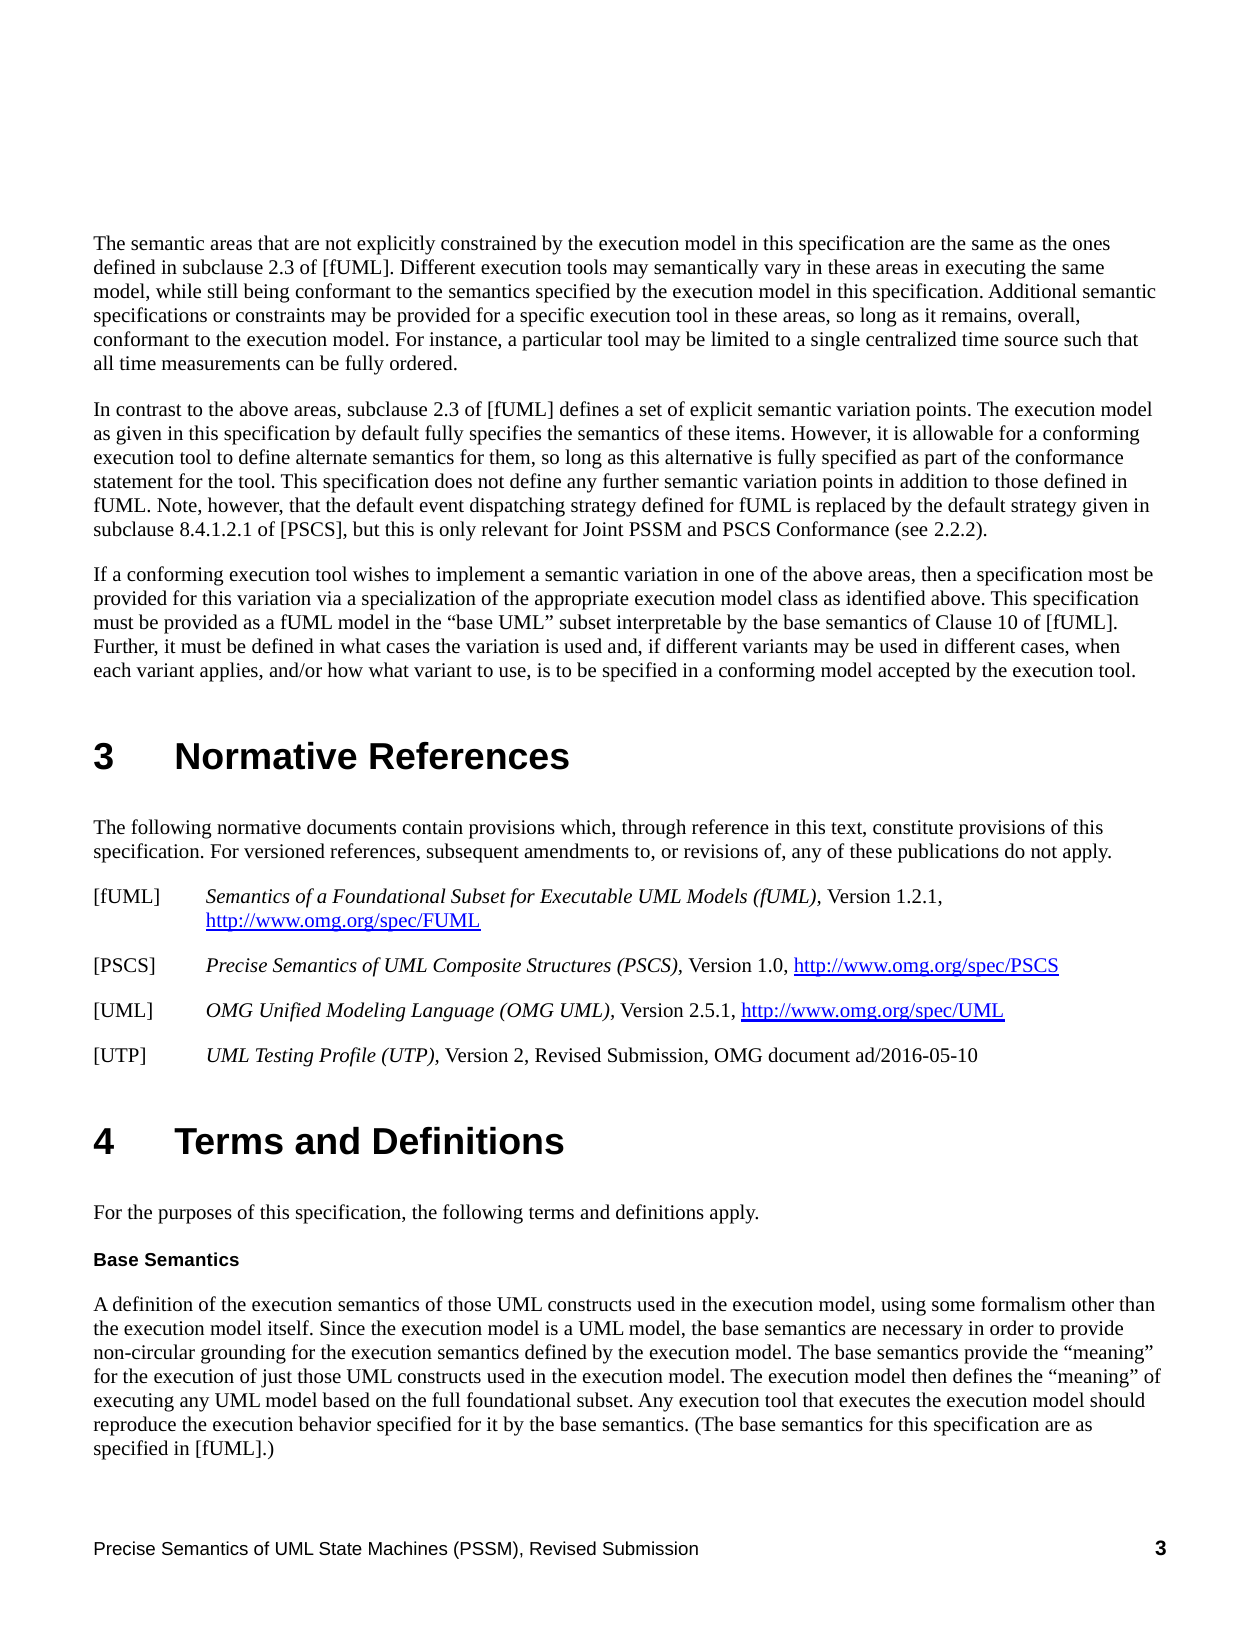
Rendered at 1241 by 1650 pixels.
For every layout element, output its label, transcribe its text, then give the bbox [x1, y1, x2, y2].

text [UML] OMG Unified Modeling Language (OMG UML), Version 2.5.1, http://www.omg.org/spec/UML [93, 998, 1164, 1022]
text [fUML] Semantics of a Foundational Subset for Executable UML Models (fUML), Version 1.2.1, http://www.omg.org/spec/FUML [93, 884, 1164, 932]
text A definition of the execution semantics of those UML constructs used in the execution model, using some formalism other than the execution model itself. Since the execution model is a UML model, the base semantics are necessary in order to provide non-circular grounding for the execution semantics defined by the execution model. The base semantics provide the “meaning” for the execution of just those UML constructs used in the execution model. The execution model then defines the “meaning” of executing any UML model based on the full foundational subset. Any execution tool that executes the execution model should reproduce the execution behavior specified for it by the base semantics. (The base semantics for this specification are as specified in [fUML].) [93, 1292, 1164, 1460]
text The following normative documents contain provisions which, through reference in this text, constitute provisions of this specification. For versioned references, subsequent amendments to, or revisions of, any of these publications do not apply. [93, 815, 1164, 863]
subtitle Terms and Definitions [93, 1119, 1164, 1163]
text In contrast to the above areas, subclause 2.3 of [fUML] defines a set of explicit semantic variation points. The execution model as given in this specification by default fully specifies the semantics of these items. However, it is allowable for a conforming execution tool to define alternate semantics for them, so long as this alternative is fully specified as part of the conformance statement for the tool. This specification does not define any further semantic variation points in addition to those defined in fUML. Note, however, that the default event dispatching strategy defined for fUML is replaced by the default strategy given in subclause 8.4.1.2.1 of [PSCS], but this is only relevant for Joint PSSM and PSCS Conformance (see 2.2.2). [93, 396, 1164, 541]
subtitle Base Semantics [93, 1249, 1164, 1271]
text The semantic areas that are not explicitly constrained by the execution model in this specification are the same as the ones defined in subclause 2.3 of [fUML]. Different execution tools may semantically vary in these areas in executing the same model, while still being conformant to the semantics specified by the execution model in this specification. Additional semantic specifications or constraints may be provided for a specific execution tool in these areas, so long as it remains, overall, conformant to the execution model. For instance, a particular tool may be limited to a single centralized time source such that all time measurements can be fully ordered. [93, 231, 1164, 375]
text For the purposes of this specification, the following terms and definitions apply. [93, 1200, 1164, 1224]
subtitle Normative References [93, 734, 1164, 777]
text [PSCS] Precise Semantics of UML Composite Structures (PSCS), Version 1.0, http://www.omg.org/spec/PSCS [93, 953, 1164, 977]
text If a conforming execution tool wishes to implement a semantic variation in one of the above areas, then a specification most be provided for this variation via a specialization of the appropriate execution model class as identified above. This specification must be provided as a fUML model in the “base UML” subset interpretable by the base semantics of Clause 10 of [fUML]. Further, it must be defined in what cases the variation is used and, if different variants may be used in different cases, when each variant applies, and/or how what variant to use, is to be specified in a conforming model accepted by the execution tool. [93, 562, 1164, 682]
text [UTP] UML Testing Profile (UTP), Version 2, Revised Submission, OMG document ad/2016-05-10 [93, 1043, 1164, 1067]
